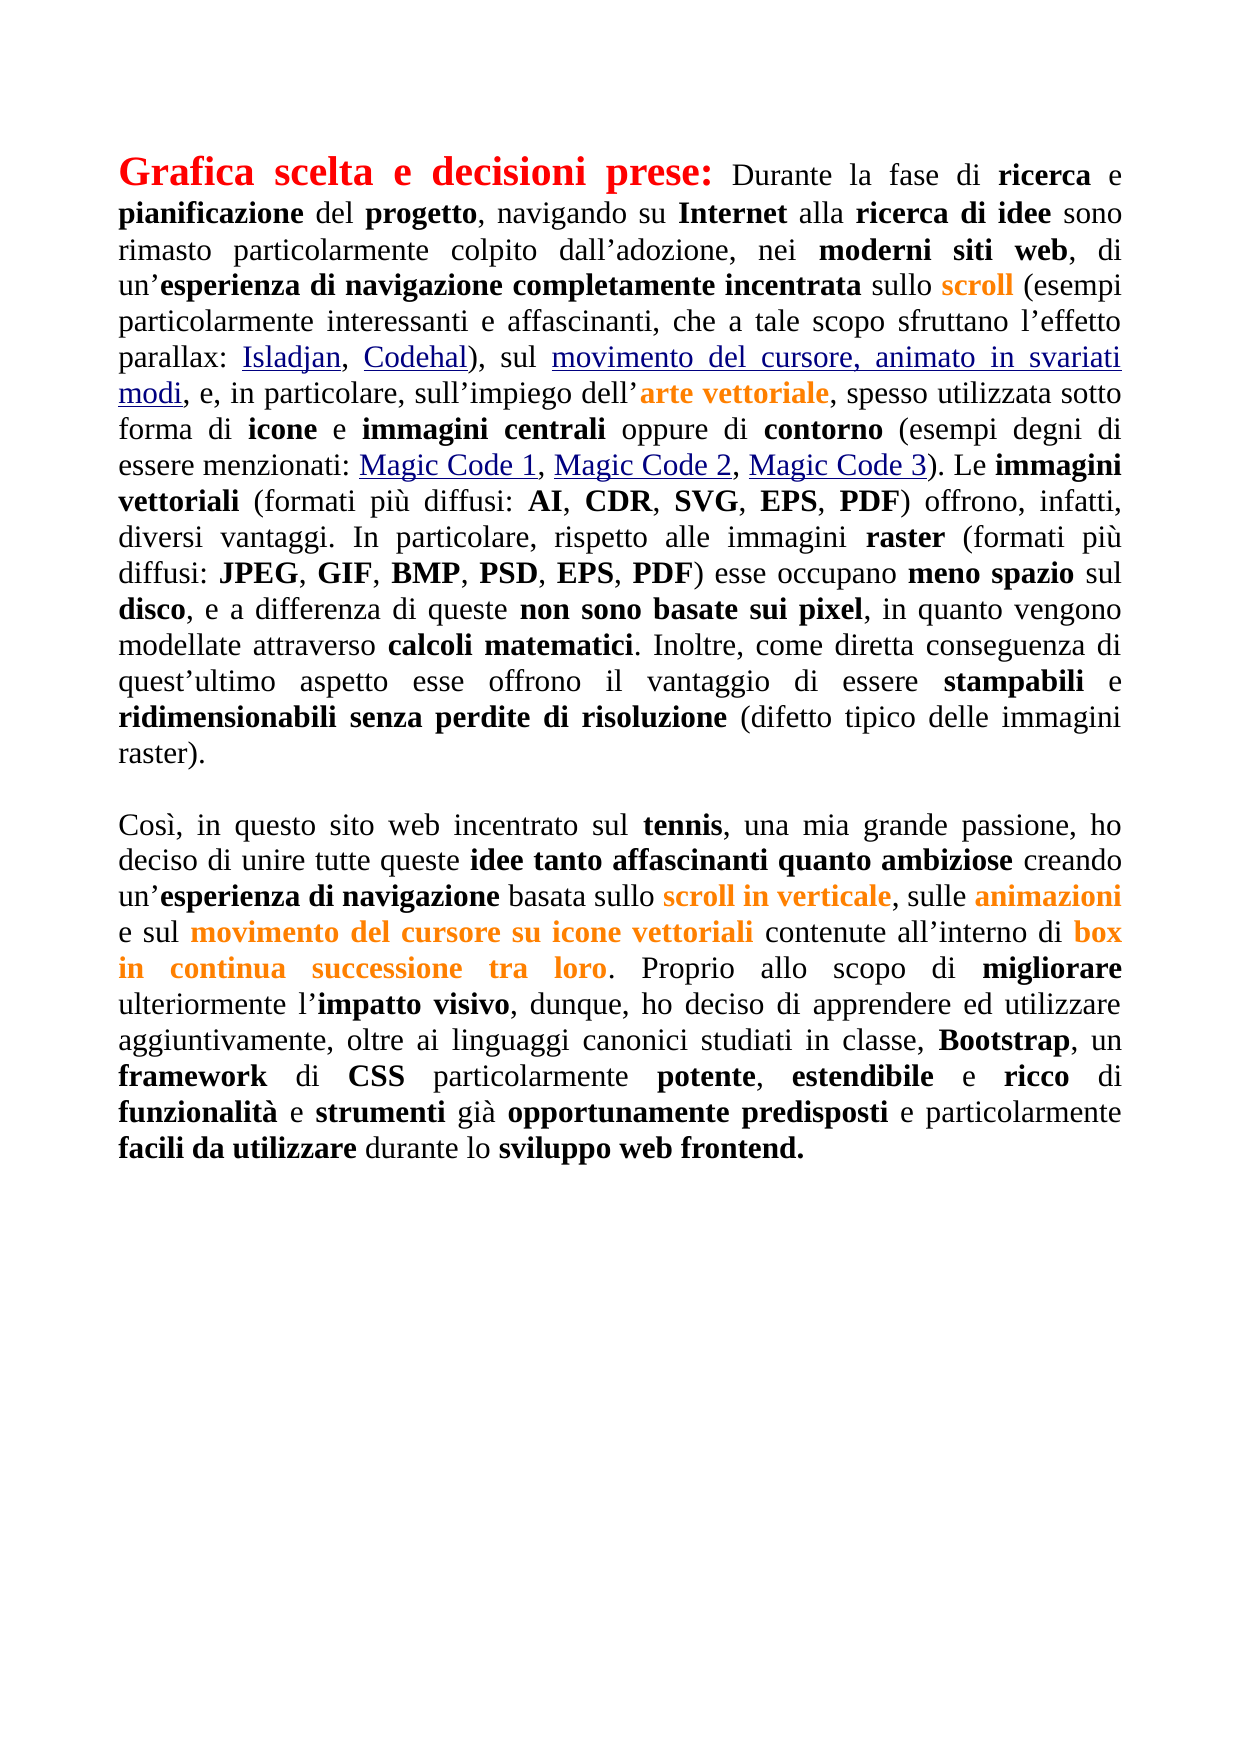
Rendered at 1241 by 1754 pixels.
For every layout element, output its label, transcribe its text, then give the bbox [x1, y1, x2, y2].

text Grafica scelta e decisioni prese: Durante la fase di ricerca e pianificazione del progetto, navigando su Internet alla ricerca di idee sono rimasto particolarmente colpito dall’adozione, nei moderni siti web, di un’esperienza di navigazione completamente incentrata sullo scroll (esempi particolarmente interessanti e affascinanti, che a tale scopo sfruttano l’effetto parallax: Isladjan, Codehal), sul movimento del cursore, animato in svariati modi, e, in particolare, sull’impiego dell’arte vettoriale, spesso utilizzata sotto forma di icone e immagini centrali oppure di contorno (esempi degni di essere menzionati: Magic Code 1, Magic Code 2, Magic Code 3). Le immagini vettoriali (formati più diffusi: AI, CDR, SVG, EPS, PDF) offrono, infatti, diversi vantaggi. In particolare, rispetto alle immagini raster (formati più diffusi: JPEG, GIF, BMP, PSD, EPS, PDF) esse occupano meno spazio sul disco, e a differenza di queste non sono basate sui pixel, in quanto vengono modellate attraverso calcoli matematici. Inoltre, come diretta conseguenza di quest’ultimo aspetto esse offrono il vantaggio di essere stampabili e ridimensionabili senza perdite di risoluzione (difetto tipico delle immagini raster). [118, 147, 1122, 770]
text Così, in questo sito web incentrato sul tennis, una mia grande passione, ho deciso di unire tutte queste idee tanto affascinanti quanto ambiziose creando un’esperienza di navigazione basata sullo scroll in verticale, sulle animazioni e sul movimento del cursore su icone vettoriali contenute all’interno di box in continua successione tra loro. Proprio allo scopo di migliorare ulteriormente l’impatto visivo, dunque, ho deciso di apprendere ed utilizzare aggiuntivamente, oltre ai linguaggi canonici studiati in classe, Bootstrap, un framework di CSS particolarmente potente, estendibile e ricco di funzionalità e strumenti già opportunamente predisposti e particolarmente facili da utilizzare durante lo sviluppo web frontend. [118, 806, 1122, 1165]
